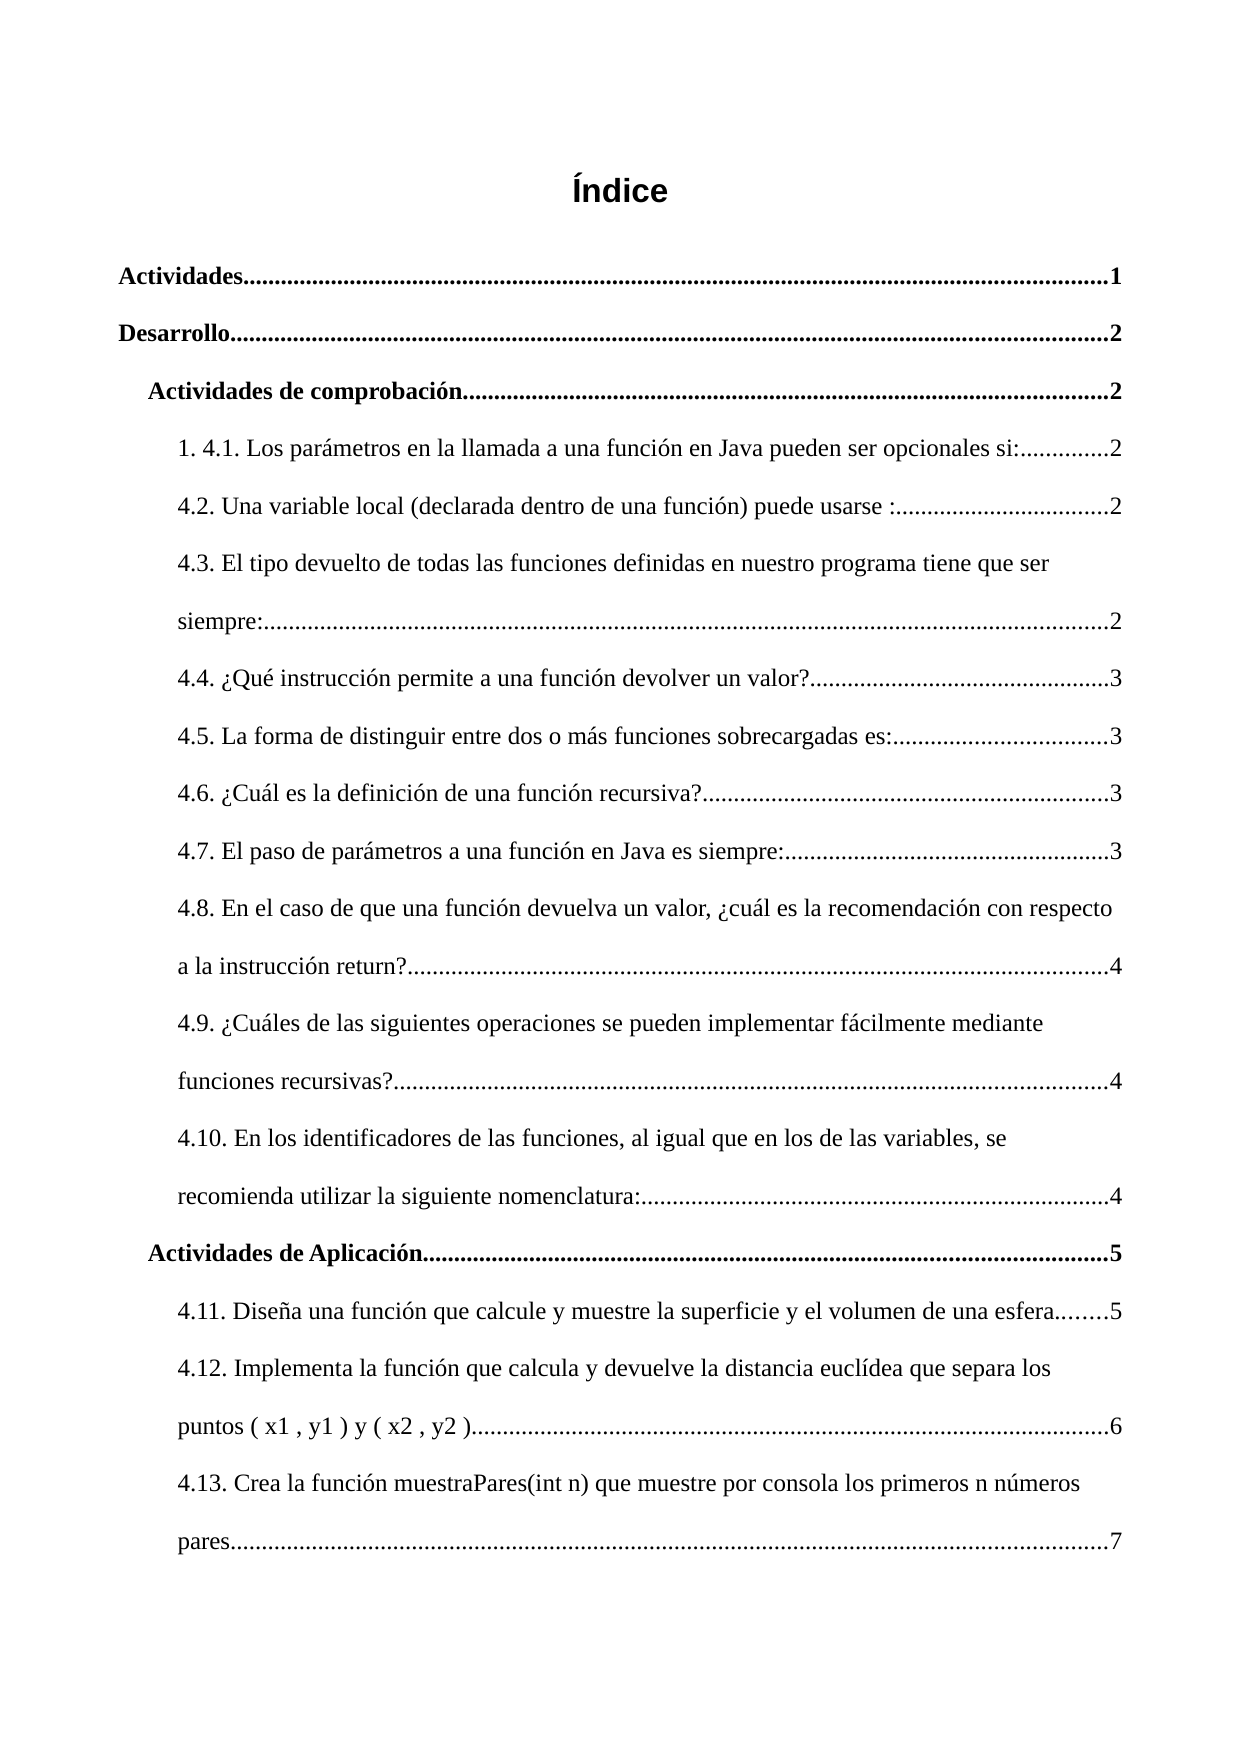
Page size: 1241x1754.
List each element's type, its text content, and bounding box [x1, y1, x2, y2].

text 4.2. Una variable local (declarada dentro de una función) puede usarse : 2 [177, 491, 1122, 519]
text 4.8. En el caso de que una función devuelva un valor, ¿cuál es la recomendación con respecto a la instrucción return? 4 [177, 893, 1122, 979]
text Actividades de comprobación. 2 [148, 376, 1122, 404]
text 4.12. Implementa la función que calcula y devuelve la distancia euclídea que separa los puntos ( x1 , y1 ) y ( x2 , y2 ). 6 [177, 1353, 1122, 1439]
subtitle Índice [118, 171, 1122, 210]
text 4.9. ¿Cuáles de las siguientes operaciones se pueden implementar fácilmente mediante funciones recursivas? 4 [177, 1008, 1122, 1094]
text Actividades de Aplicación. 5 [148, 1238, 1122, 1267]
text 4.10. En los identificadores de las funciones, al igual que en los de las variables, se recomienda utilizar la siguiente nomenclatura: 4 [177, 1123, 1122, 1209]
text Desarrollo 2 [118, 318, 1122, 347]
text 4.4. ¿Qué instrucción permite a una función devolver un valor? 3 [177, 663, 1122, 692]
text 4.13. Crea la función muestraPares(int n) que muestre por consola los primeros n números pares. 7 [177, 1468, 1122, 1554]
text 4.3. El tipo devuelto de todas las funciones definidas en nuestro programa tiene que ser siempre: 2 [177, 548, 1122, 634]
text Actividades 1 [118, 261, 1122, 289]
text 1. 4.1. Los parámetros en la llamada a una función en Java pueden ser opcionales si: 2 [177, 433, 1122, 462]
text 4.11. Diseña una función que calcule y muestre la superficie y el volumen de una esfera. 5 [177, 1296, 1122, 1324]
text 4.7. El paso de parámetros a una función en Java es siempre: 3 [177, 836, 1122, 864]
text 4.6. ¿Cuál es la definición de una función recursiva? 3 [177, 778, 1122, 807]
text 4.5. La forma de distinguir entre dos o más funciones sobrecargadas es: 3 [177, 721, 1122, 749]
